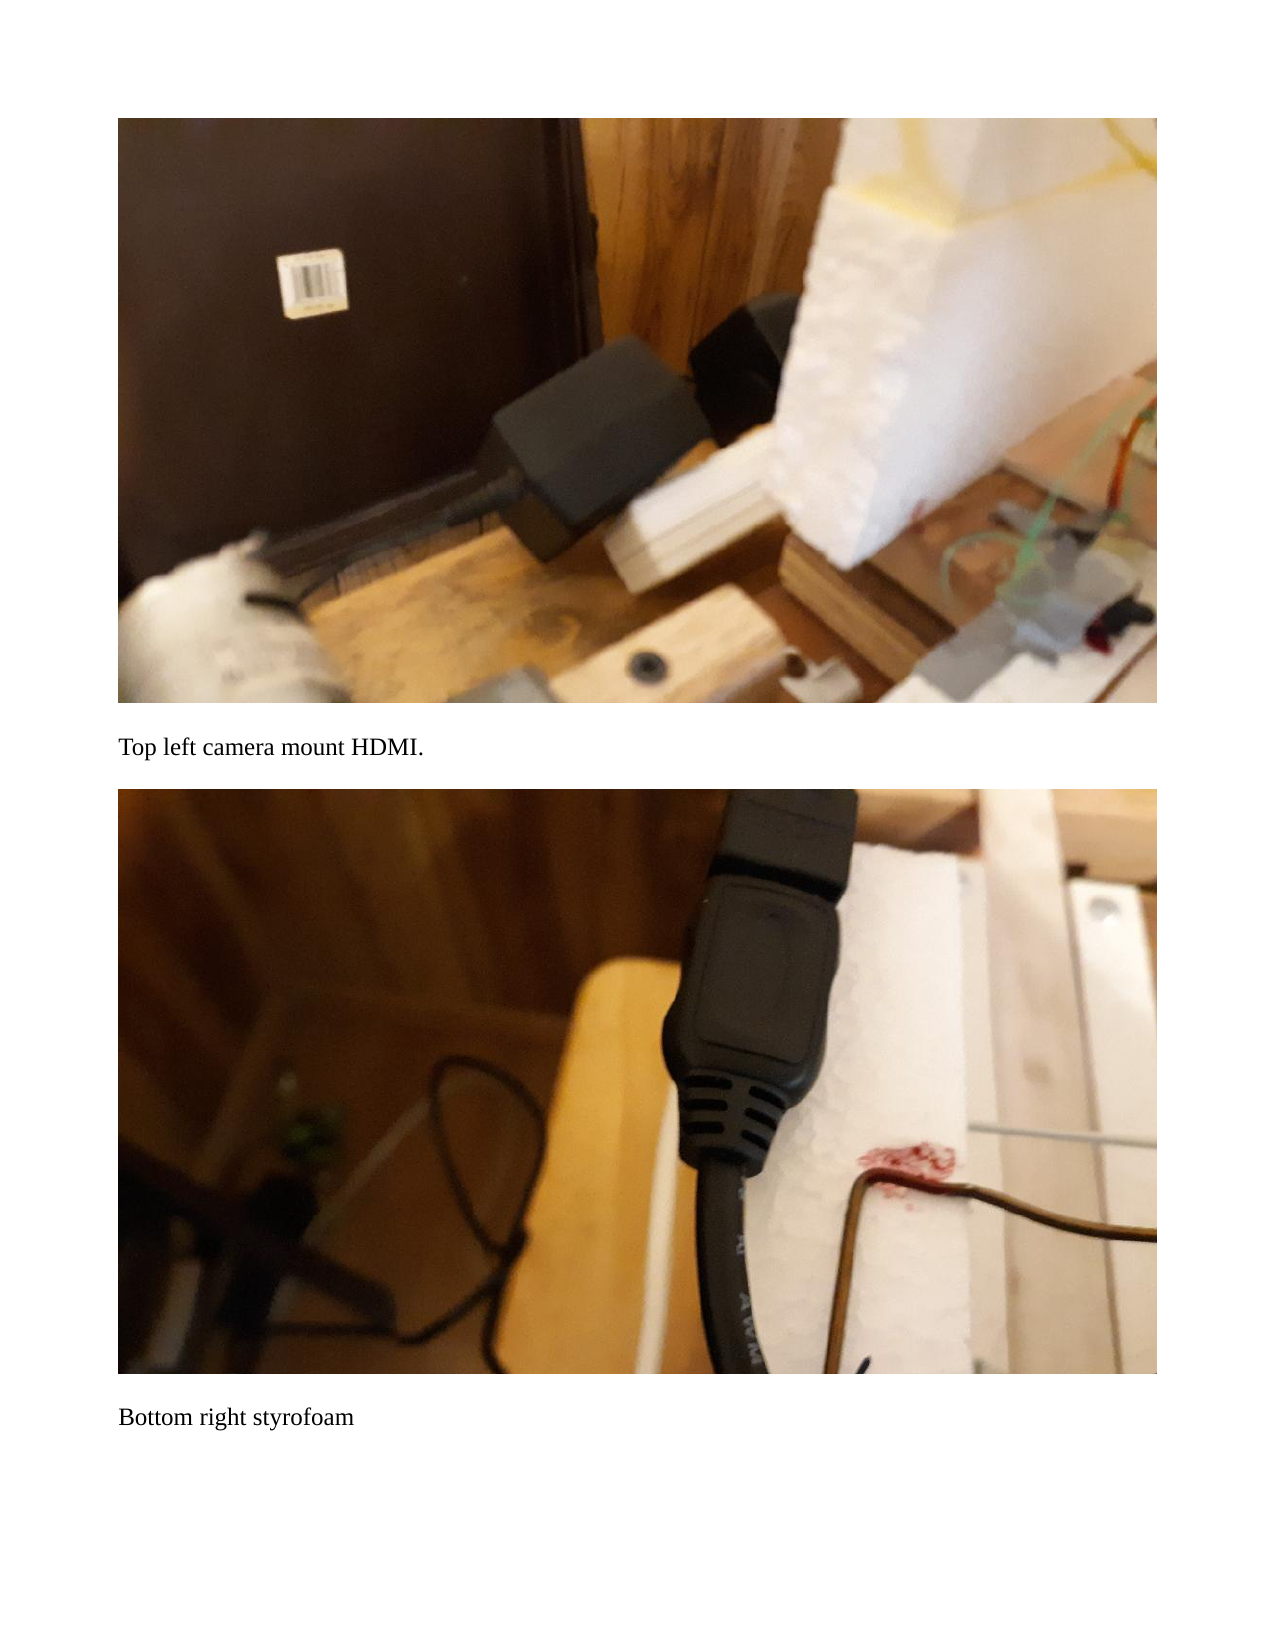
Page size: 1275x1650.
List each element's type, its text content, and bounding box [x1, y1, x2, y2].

text Top left camera mount HDMI. [118, 732, 1157, 760]
text Bottom right styrofoam [118, 1402, 1157, 1431]
picture [118, 118, 1157, 703]
picture [118, 789, 1157, 1374]
